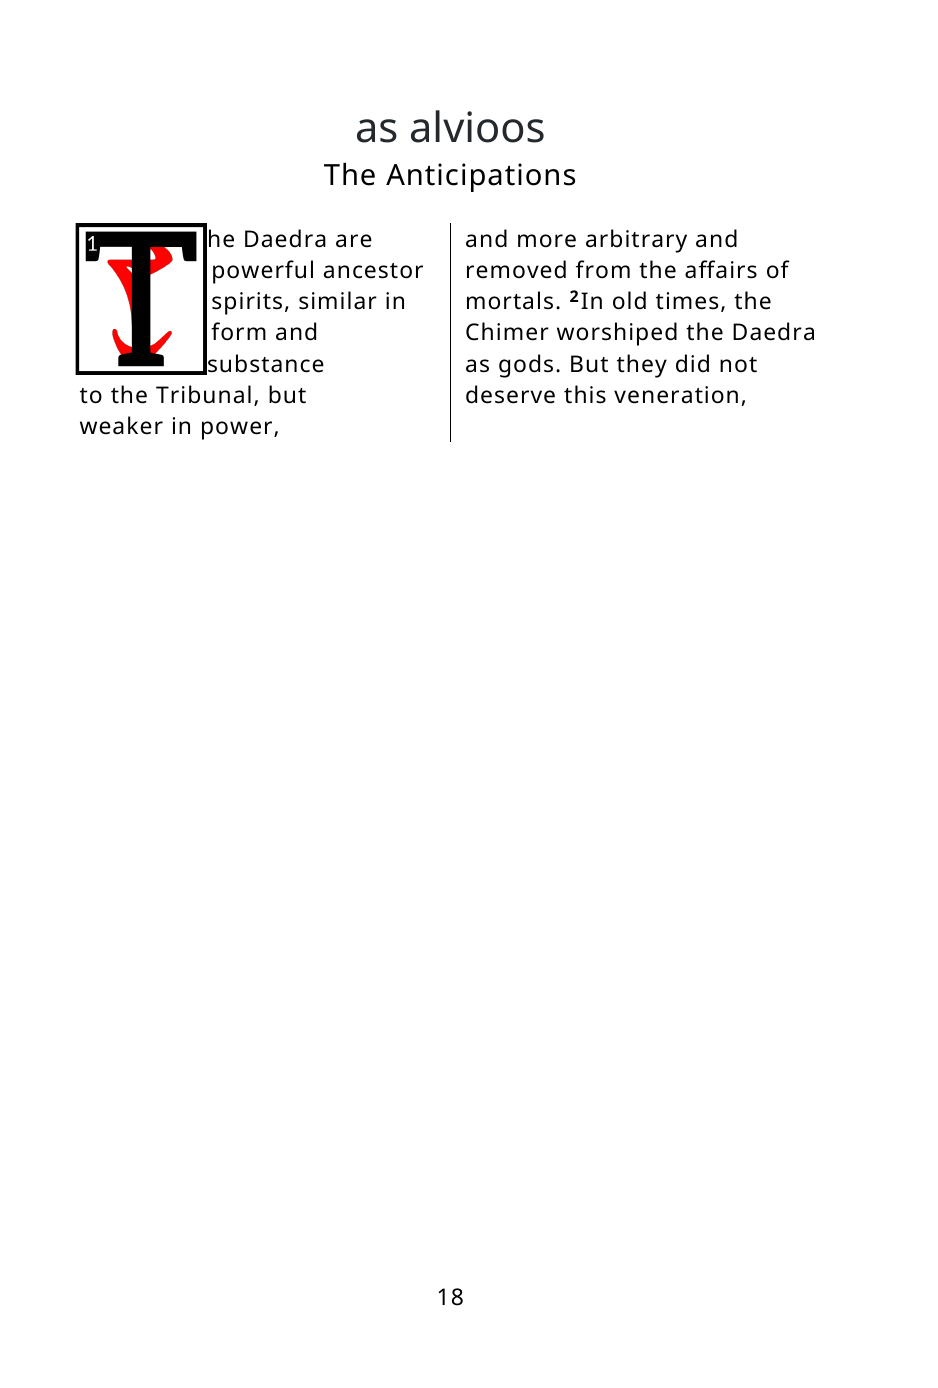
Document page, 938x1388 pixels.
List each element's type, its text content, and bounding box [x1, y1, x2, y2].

picture [75, 223, 207, 375]
text to the Tribunal, but [75, 379, 435, 410]
text he Daedra are [207, 223, 435, 254]
text powerful ancestor [207, 254, 435, 285]
text weaker in power, [75, 410, 435, 441]
text spirits, similar in [207, 285, 435, 316]
text form and substance [75, 316, 435, 379]
subtitle as alvioos [75, 98, 825, 154]
text and more arbitrary and removed from the affairs of mortals. 2In old times, the Chimer worshiped the Daedra as gods. But they did not deserve this veneration, [465, 223, 825, 410]
text The Anticipations [75, 154, 825, 194]
